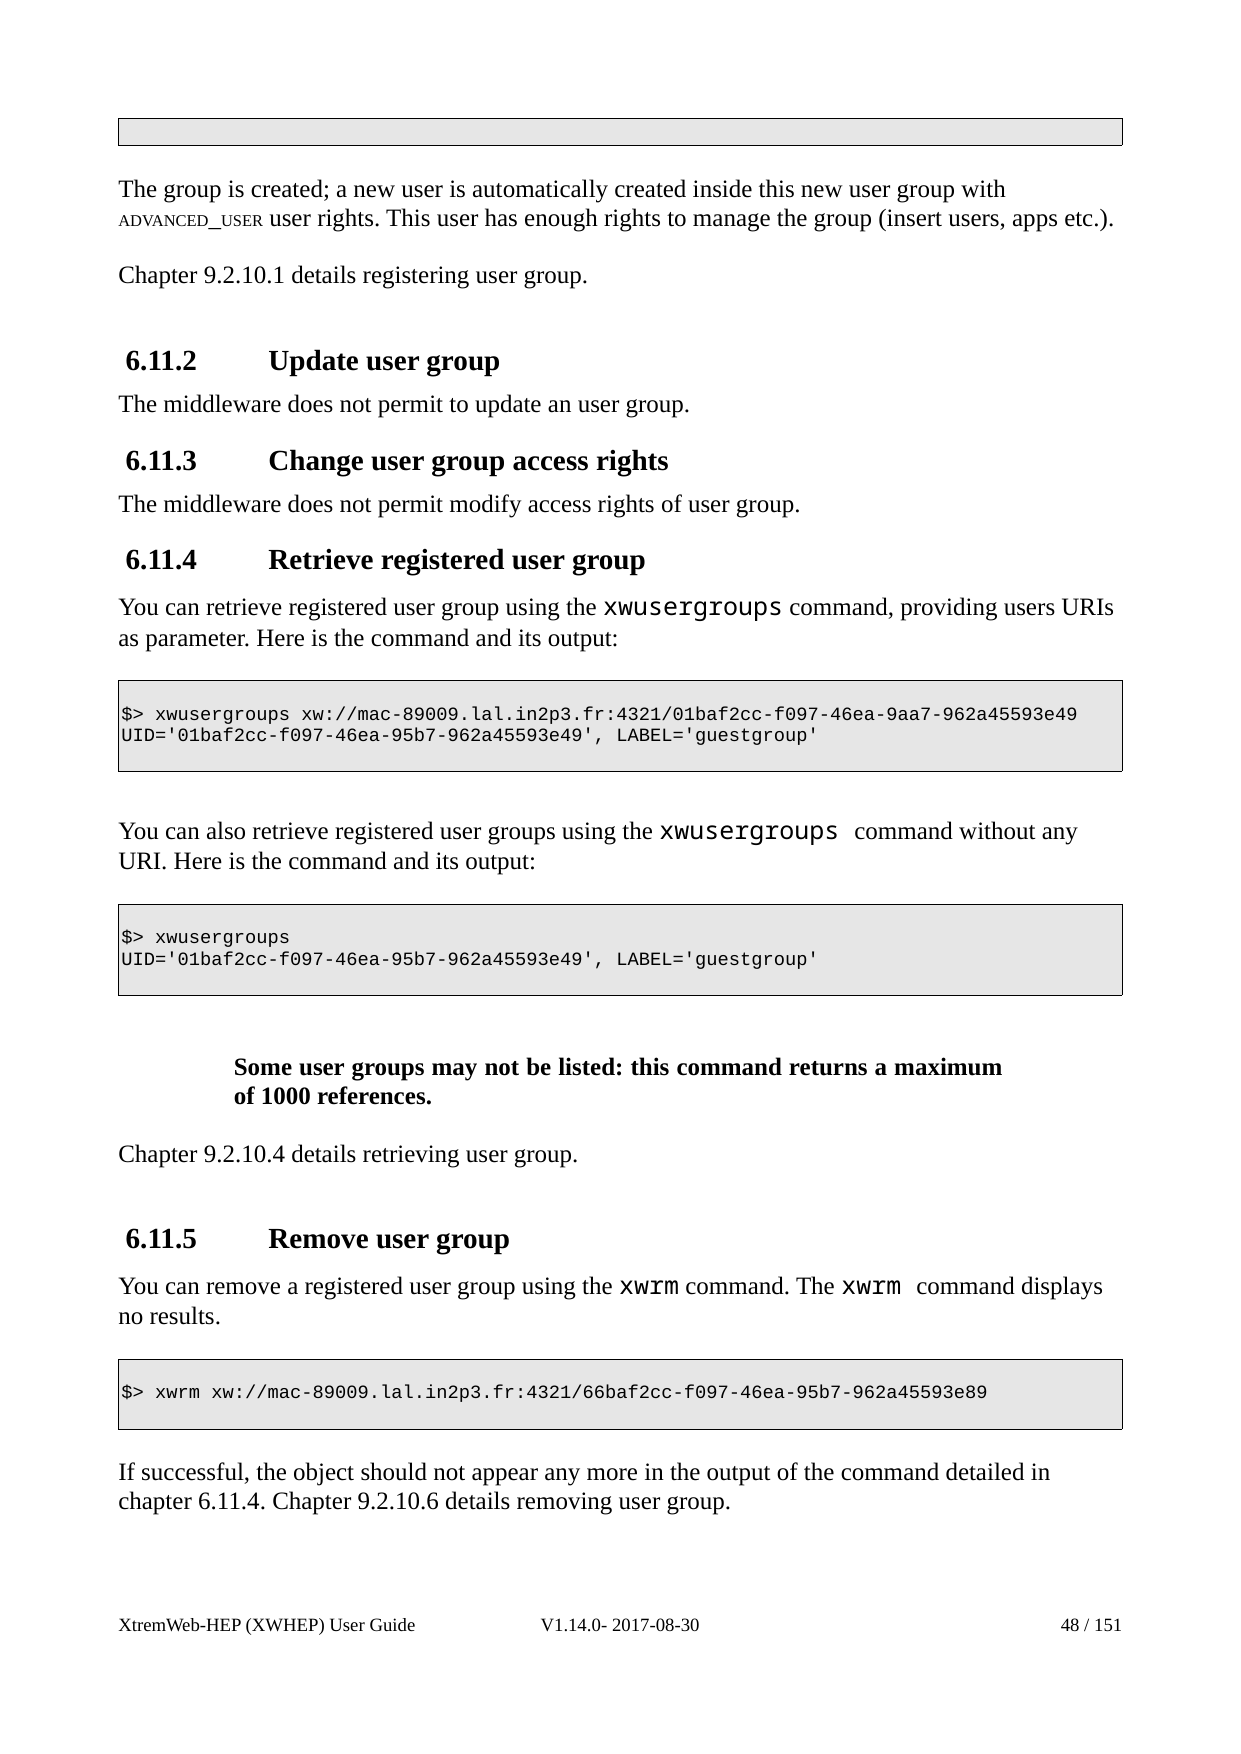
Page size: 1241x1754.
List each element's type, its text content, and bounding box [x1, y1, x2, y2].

subtitle Change user group access rights [118, 443, 1122, 476]
text $> xwusergroups xw://mac-89009.lal.in2p3.fr:4321/01baf2cc-f097-46ea-9aa7-962a45593e49 [119, 701, 1122, 723]
text UID='01baf2cc-f097-46ea-95b7-962a45593e49', LABEL='guestgroup' [119, 723, 1122, 744]
text $> xwusergroups [119, 925, 1122, 946]
text Chapter 9.2.10.4 details retrieving user group. [118, 1139, 1122, 1167]
text The middleware does not permit to update an user group. [118, 389, 1122, 418]
text Chapter 9.2.10.1 details registering user group. [118, 260, 1122, 289]
text $> xwrm xw://mac-89009.lal.in2p3.fr:4321/66baf2cc-f097-46ea-95b7-962a45593e89 [119, 1380, 1122, 1401]
text The group is created; a new user is automatically created inside this new user group with advanced_user user rights. This user has enough rights to manage the group (insert users, apps etc.). [118, 174, 1122, 232]
subtitle Remove user group [118, 1221, 1122, 1255]
subtitle Retrieve registered user group [118, 542, 1122, 576]
text If successful, the object should not appear any more in the output of the command detailed in chapter 6.11.4. Chapter 9.2.10.6 details removing user group. [118, 1457, 1122, 1515]
subtitle Update user group [118, 343, 1122, 376]
text UID='01baf2cc-f097-46ea-95b7-962a45593e49', LABEL='guestgroup' [119, 946, 1122, 968]
text You can also retrieve registered user groups using the xwusergroups command without any URI. Here is the command and its output: [118, 812, 1122, 875]
text Some user groups may not be listed: this command returns a maximum of 1000 references. [233, 1052, 1004, 1110]
text The middleware does not permit modify access rights of user group. [118, 489, 1122, 517]
text You can remove a registered user group using the xwrm command. The xwrm command displays no results. [118, 1267, 1122, 1330]
text You can retrieve registered user group using the xwusergroups command, providing users URIs as parameter. Here is the command and its output: [118, 588, 1122, 651]
